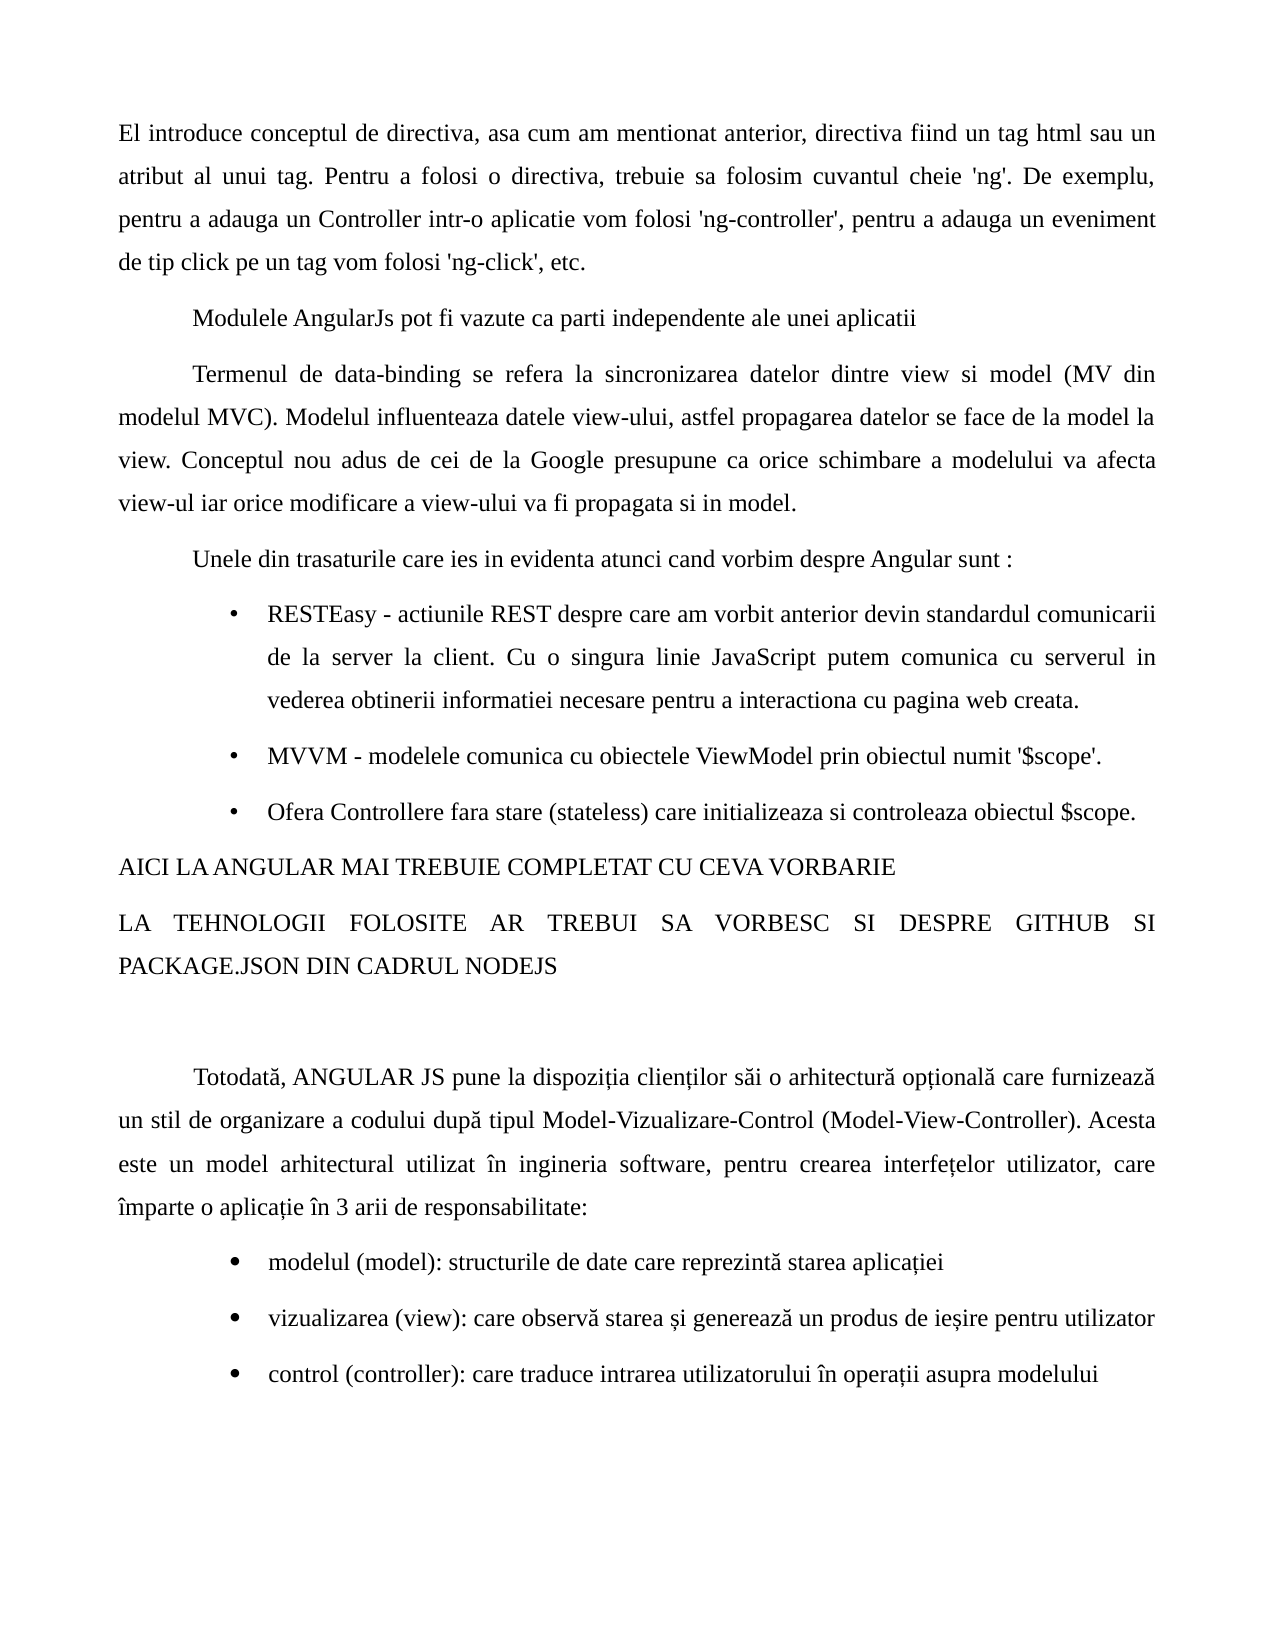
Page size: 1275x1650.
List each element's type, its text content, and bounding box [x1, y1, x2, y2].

list modelul (model): structurile de date care reprezintă starea aplicației [231, 1247, 1157, 1276]
list control (controller): care traduce intrarea utilizatorului în operații asupra modelului [231, 1359, 1157, 1387]
list RESTEasy - actiunile REST despre care am vorbit anterior devin standardul comunicarii de la server la client. Cu o singura linie JavaScript putem comunica cu serverul in vederea obtinerii informatiei necesare pentru a interactiona cu pagina web creata. [229, 599, 1157, 714]
list MVVM - modelele comunica cu obiectele ViewModel prin obiectul numit '$scope'. [229, 741, 1157, 770]
text AICI LA ANGULAR MAI TREBUIE COMPLETAT CU CEVA VORBARIE [118, 852, 1157, 881]
text Modulele AngularJs pot fi vazute ca parti independente ale unei aplicatii [118, 303, 1157, 332]
text Totodată, ANGULAR JS pune la dispoziția clienților săi o arhitectură opțională care furnizează un stil de organizare a codului după tipul Model-Vizualizare-Control (Model-View-Controller). Acesta este un model arhitectural utilizat în ingineria software, pentru crearea interfețelor utilizator, care împarte o aplicație în 3 arii de responsabilitate: [118, 1062, 1157, 1221]
text El introduce conceptul de directiva, asa cum am mentionat anterior, directiva fiind un tag html sau un atribut al unui tag. Pentru a folosi o directiva, trebuie sa folosim cuvantul cheie 'ng'. De exemplu, pentru a adauga un Controller intr-o aplicatie vom folosi 'ng-controller', pentru a adauga un eveniment de tip click pe un tag vom folosi 'ng-click', etc. [118, 118, 1157, 276]
text Unele din trasaturile care ies in evidenta atunci cand vorbim despre Angular sunt : [118, 544, 1157, 572]
list Ofera Controllere fara stare (stateless) care initializeaza si controleaza obiectul $scope. [229, 797, 1157, 826]
list vizualizarea (view): care observă starea și generează un produs de ieșire pentru utilizator [231, 1303, 1157, 1332]
text LA TEHNOLOGII FOLOSITE AR TREBUI SA VORBESC SI DESPRE GITHUB SI PACKAGE.JSON DIN CADRUL NODEJS [118, 908, 1157, 980]
text Termenul de data-binding se refera la sincronizarea datelor dintre view si model (MV din modelul MVC). Modelul influenteaza datele view-ului, astfel propagarea datelor se face de la model la view. Conceptul nou adus de cei de la Google presupune ca orice schimbare a modelului va afecta view-ul iar orice modificare a view-ului va fi propagata si in model. [118, 359, 1157, 517]
